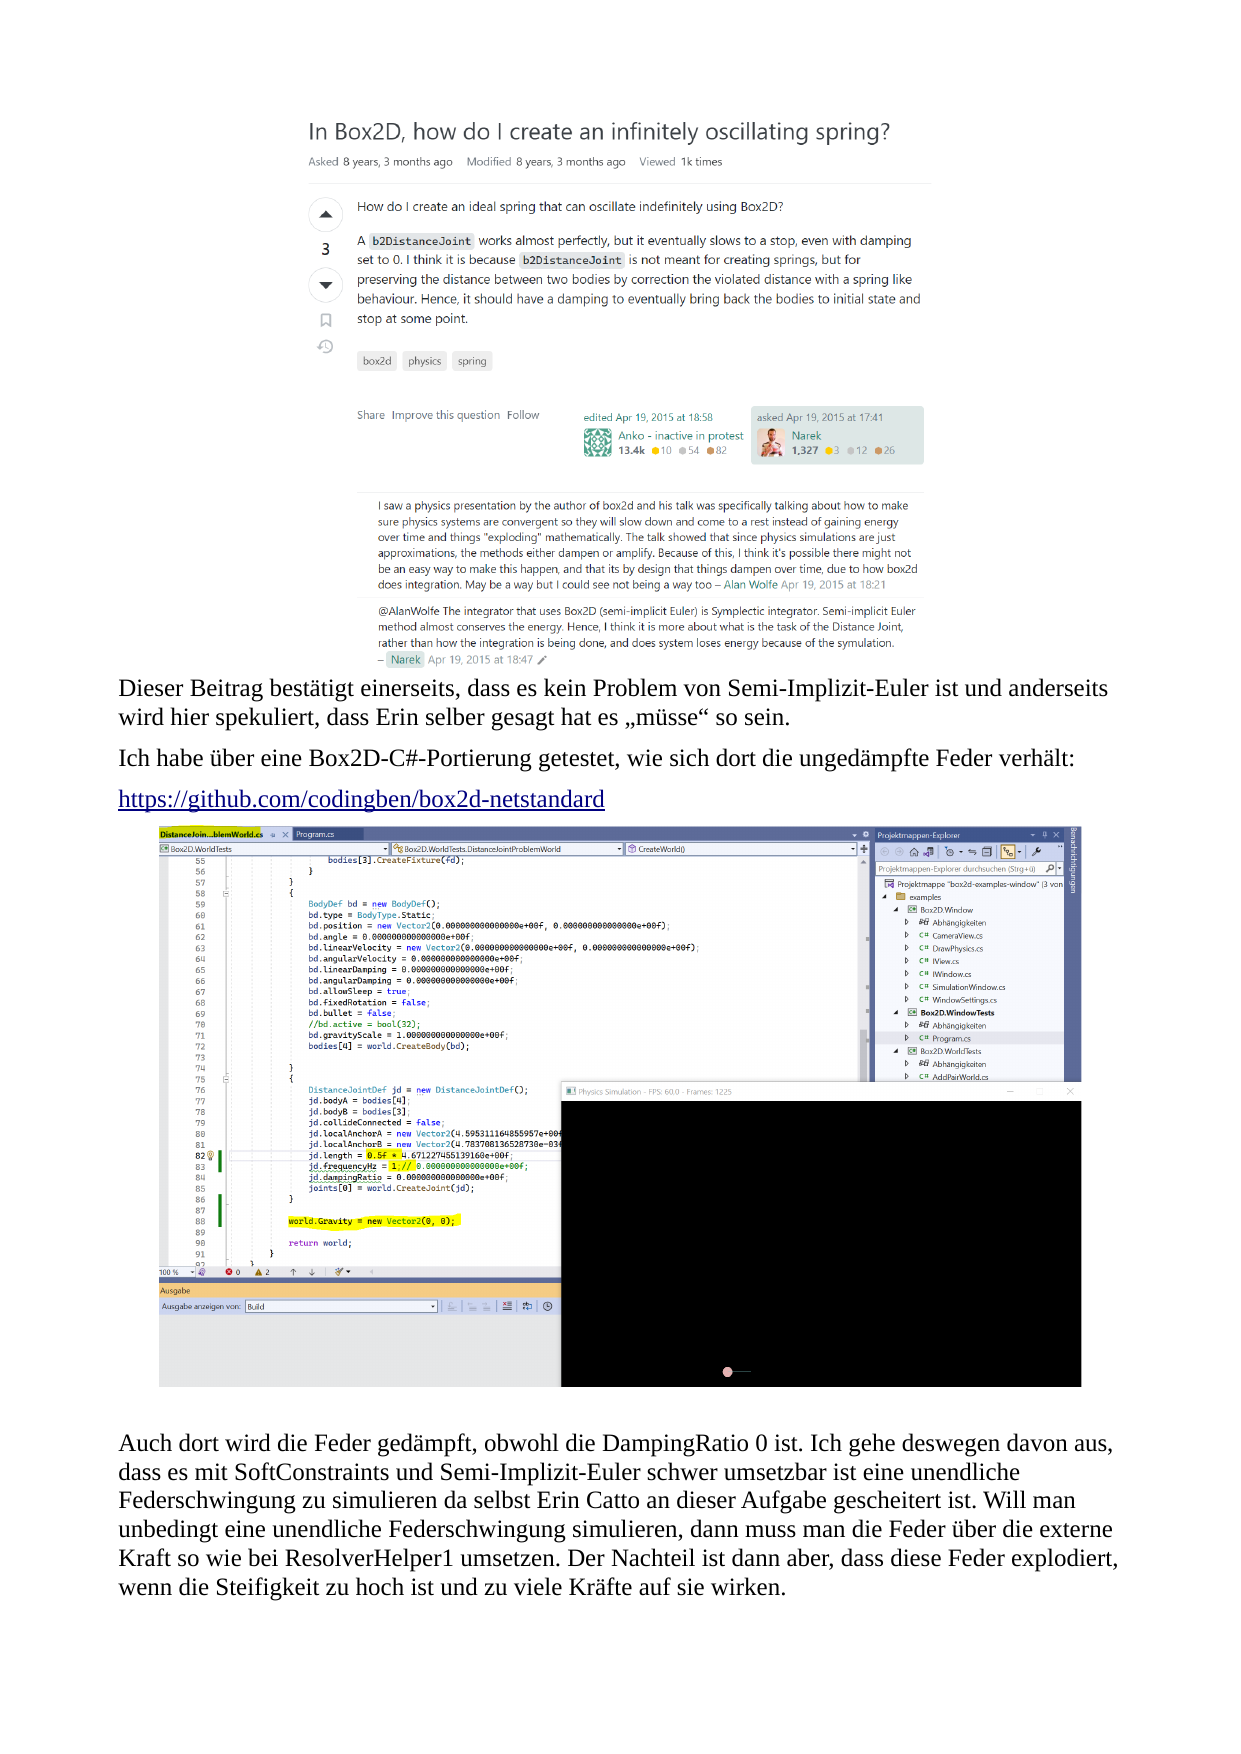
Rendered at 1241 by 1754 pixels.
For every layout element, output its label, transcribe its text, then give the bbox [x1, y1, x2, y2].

text Auch dort wird die Feder gedämpft, obwohl die DampingRatio 0 ist. Ich gehe deswegen davon aus, dass es mit SoftConstraints und Semi-Implizit-Euler schwer umsetzbar ist eine unendliche Federschwingung zu simulieren da selbst Erin Catto an dieser Aufgabe gescheitert ist. Will man unbedingt eine unendliche Federschwingung simulieren, dann muss man die Feder über die externe Kraft so wie bei ResolverHelper1 umsetzen. Der Nachteil ist dann aber, dass diese Feder explodiert, wenn die Steifigkeit zu hoch ist und zu viele Kräfte auf sie wirken. [118, 1428, 1122, 1601]
picture [159, 825, 1082, 1387]
text Dieser Beitrag bestätigt einerseits, dass es kein Problem von Semi-Implizit-Euler ist und anderseits wird hier spekuliert, dass Erin selber gesagt hat es „müsse“ so sein. [118, 118, 1122, 730]
picture [308, 118, 932, 673]
text Ich habe über eine Box2D-C#-Portierung getestet, wie sich dort die ungedämpfte Feder verhält: [118, 743, 1122, 772]
text https://github.com/codingben/box2d-netstandard [118, 784, 1122, 813]
